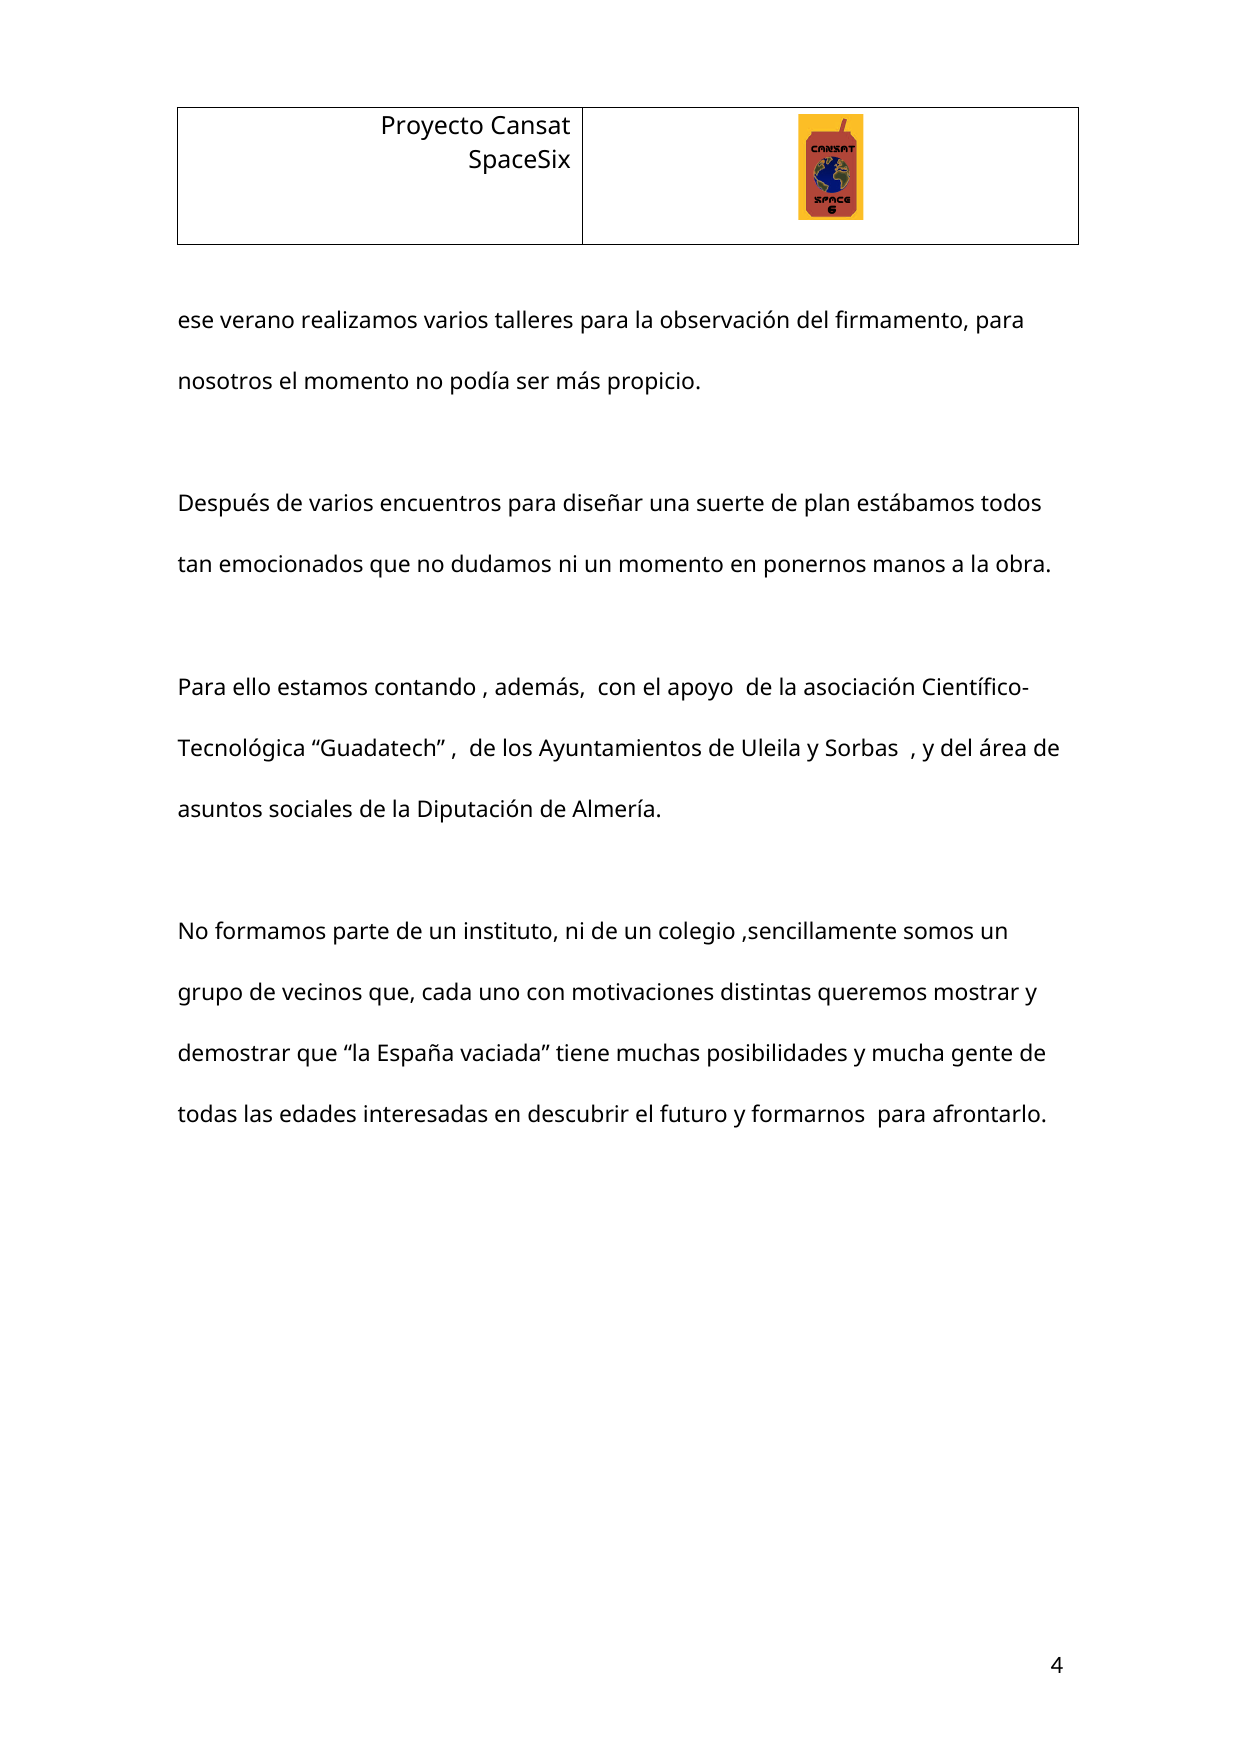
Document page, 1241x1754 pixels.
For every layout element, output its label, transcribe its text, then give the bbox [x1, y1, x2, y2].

text Para ello estamos contando , además, con el apoyo de la asociación Científico-Tecnológica “Guadatech” , de los Ayuntamientos de Uleila y Sorbas , y del área de asuntos sociales de la Diputación de Almería. [177, 656, 1063, 824]
text Después de varios encuentros para diseñar una suerte de plan estábamos todos tan emocionados que no dudamos ni un momento en ponernos manos a la obra. [177, 473, 1063, 579]
text ese verano realizamos varios talleres para la observación del firmamento, para nosotros el momento no podía ser más propicio. [177, 274, 1063, 396]
text No formamos parte de un instituto, ni de un colegio ,sencillamente somos un grupo de vecinos que, cada uno con motivaciones distintas queremos mostrar y demostrar que “la España vaciada” tiene muchas posibilidades y mucha gente de todas las edades interesadas en descubrir el futuro y formarnos para afrontarlo. [177, 900, 1063, 1129]
picture [798, 114, 864, 220]
